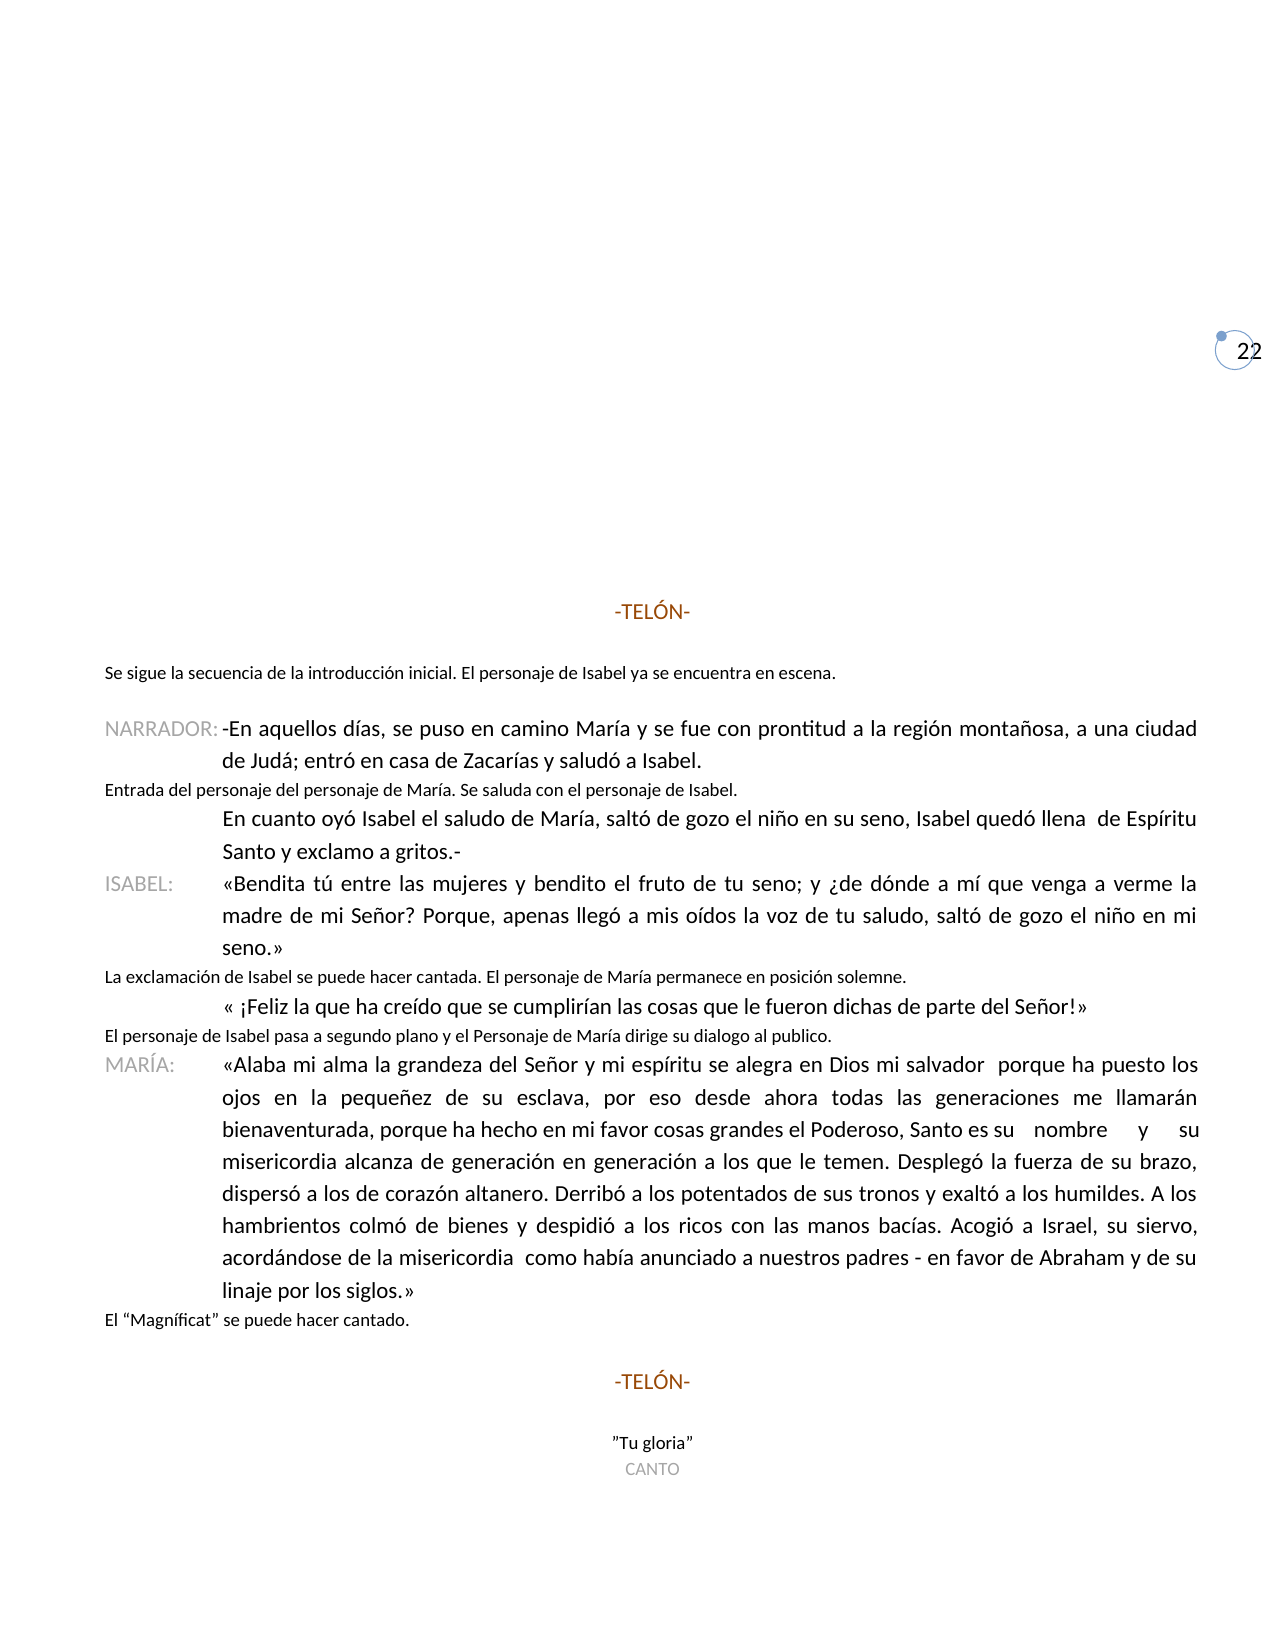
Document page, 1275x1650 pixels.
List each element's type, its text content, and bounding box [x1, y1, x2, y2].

text ISABEL: «Bendita tú entre las mujeres y bendito el fruto de tu seno; y ¿de dónde a mí que venga a verme la madre de mi Señor? Porque, apenas llegó a mis oídos la voz de tu saludo, saltó de gozo el niño en mi seno.» [104, 869, 1200, 961]
text Se sigue la secuencia de la introducción inicial. El personaje de Isabel ya se encuentra en escena. [104, 661, 1200, 684]
text -TELÓN- [104, 597, 1200, 625]
text CANTO [104, 1458, 1200, 1481]
text -TELÓN- [104, 1367, 1200, 1395]
text La exclamación de Isabel se puede hacer cantada. El personaje de María permanece en posición solemne. [104, 966, 1200, 988]
text « ¡Feliz la que ha creído que se cumplirían las cosas que le fueron dichas de parte del Señor!» [104, 992, 1200, 1020]
text El “Magníficat” se puede hacer cantado. [104, 1308, 1200, 1331]
text ”Tu gloria” [104, 1431, 1200, 1454]
text En cuanto oyó Isabel el saludo de María, saltó de gozo el niño en su seno, Isabel quedó llena de Espíritu Santo y exclamo a gritos.- [222, 804, 1200, 865]
text MARÍA: «Alaba mi alma la grandeza del Señor y mi espíritu se alegra en Dios mi salvador porque ha puesto los ojos en la pequeñez de su esclava, por eso desde ahora todas las generaciones me llamarán bienaventurada, porque ha hecho en mi favor cosas grandes el Poderoso, Santo es su nombre y su misericordia alcanza de generación en generación a los que le temen. Desplegó la fuerza de su brazo, dispersó a los de corazón altanero. Derribó a los potentados de sus tronos y exaltó a los humildes. A los hambrientos colmó de bienes y despidió a los ricos con las manos bacías. Acogió a Israel, su siervo, acordándose de la misericordia como había anunciado a nuestros padres - en favor de Abraham y de su linaje por los siglos.» [104, 1050, 1200, 1304]
text NARRADOR: -En aquellos días, se puso en camino María y se fue con prontitud a la región montañosa, a una ciudad de Judá; entró en casa de Zacarías y saludó a Isabel. [104, 714, 1200, 774]
text Entrada del personaje del personaje de María. Se saluda con el personaje de Isabel. [104, 778, 1200, 801]
text El personaje de Isabel pasa a segundo plano y el Personaje de María dirige su dialogo al publico. [104, 1024, 1200, 1047]
